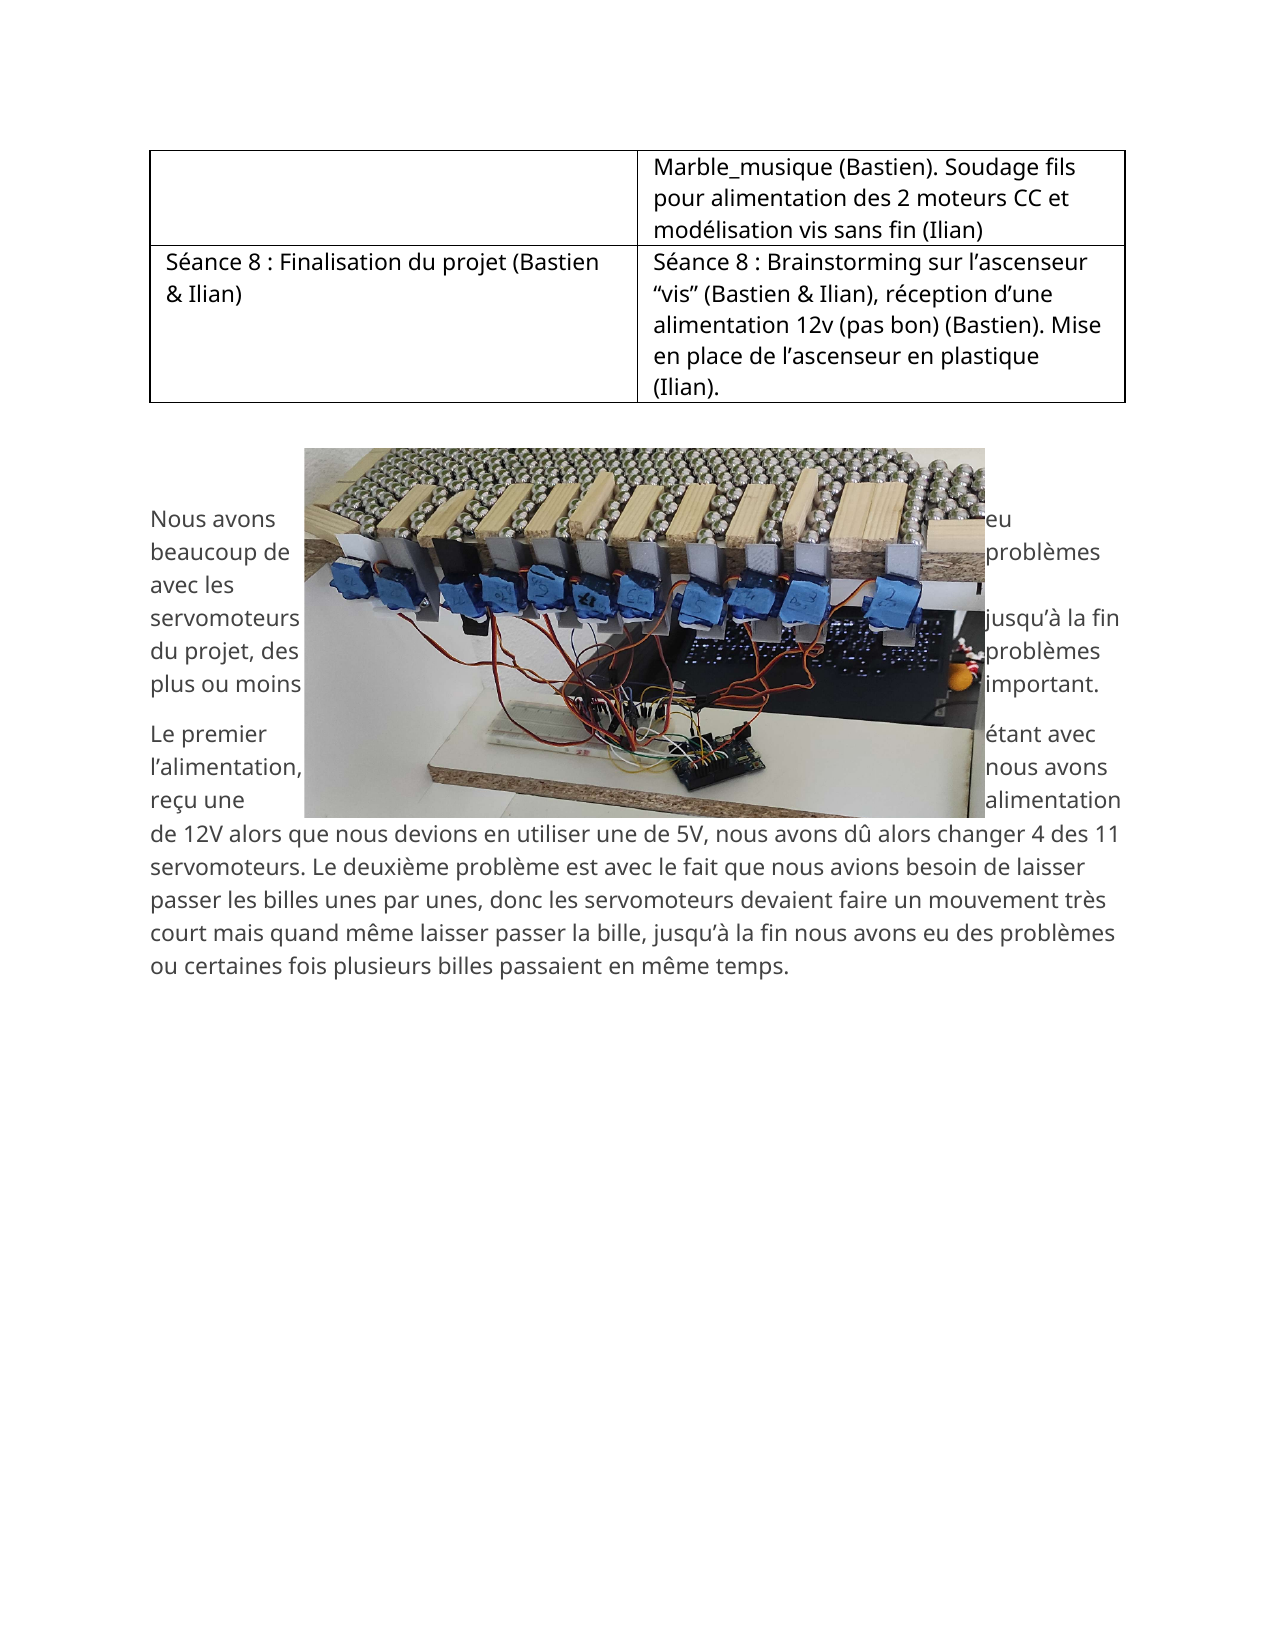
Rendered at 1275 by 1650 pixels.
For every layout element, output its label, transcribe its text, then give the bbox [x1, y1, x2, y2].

table_cell [151, 151, 637, 245]
table_cell Marble_musique (Bastien). Soudage fils pour alimentation des 2 moteurs CC et modélisation vis sans fin (Ilian) [638, 151, 1124, 245]
text Nous avons eu beaucoup de problèmes avec les servomoteurs jusqu’à la fin du projet, des problèmes plus ou moins important. [985, 503, 1125, 699]
table_cell Séance 8 : Finalisation du projet (Bastien & Ilian) [151, 246, 637, 402]
text Le premier étant avec l’alimentation, nous avons reçu une alimentation de 12V alors que nous devions en utiliser une de 5V, nous avons dû alors changer 4 des 11 servomoteurs. Le deuxième problème est avec le fait que nous avions besoin de laisser passer les billes unes par unes, donc les servomoteurs devaient faire un mouvement très court mais quand même laisser passer la bille, jusqu’à la fin nous avons eu des problèmes ou certaines fois plusieurs billes passaient en même temps. [150, 718, 1125, 981]
text Nous avons eu beaucoup de problèmes avec les servomoteurs jusqu’à la fin du projet, des problèmes plus ou moins important. [150, 503, 304, 699]
table_cell Séance 8 : Brainstorming sur l’ascenseur “vis” (Bastien & Ilian), réception d’une alimentation 12v (pas bon) (Bastien). Mise en place de l’ascenseur en plastique (Ilian). [638, 246, 1124, 402]
